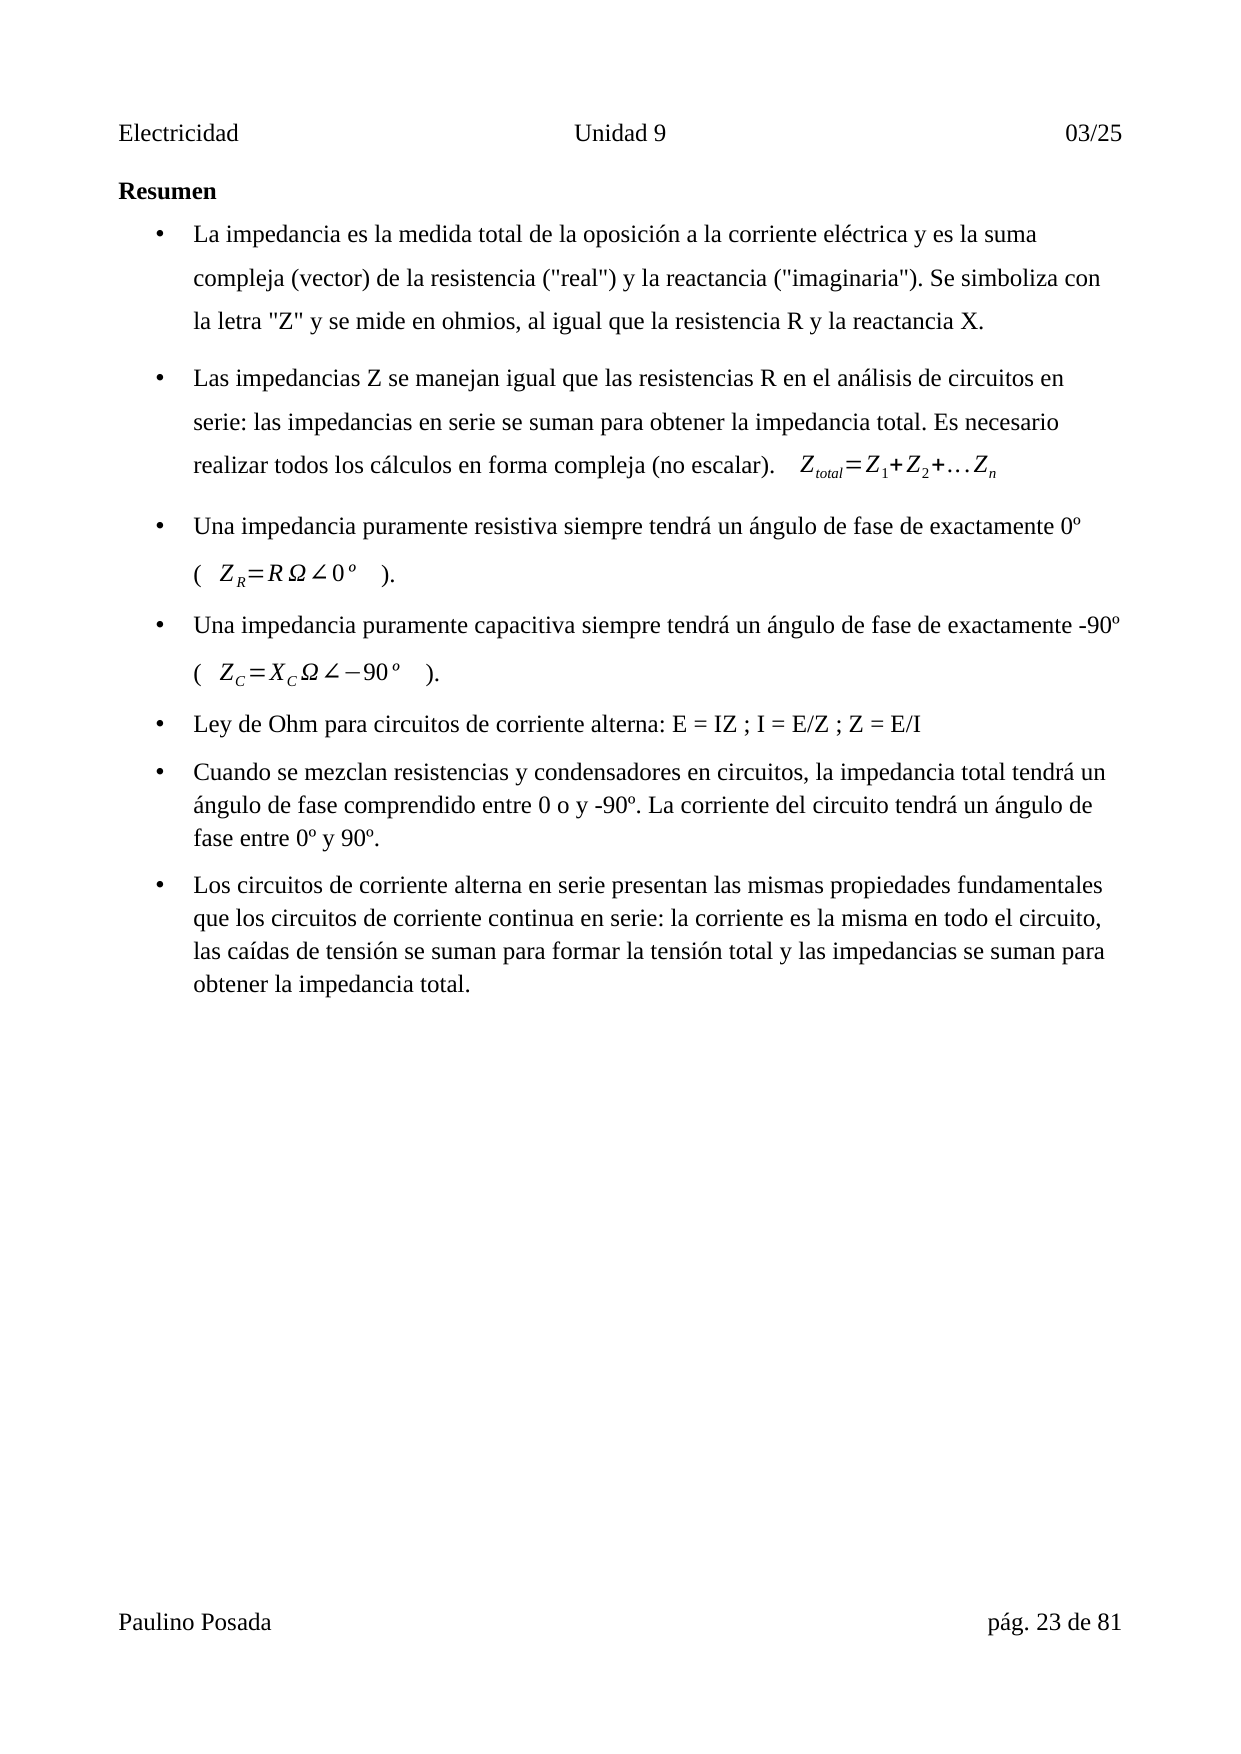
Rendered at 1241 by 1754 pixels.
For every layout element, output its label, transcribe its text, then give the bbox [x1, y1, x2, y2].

list ( ). [156, 658, 1122, 690]
list Una impedancia puramente capacitiva siempre tendrá un ángulo de fase de exactamente -90º [156, 610, 1122, 639]
list Una impedancia puramente resistiva siempre tendrá un ángulo de fase de exactamente 0º [156, 511, 1122, 540]
list Los circuitos de corriente alterna en serie presentan las mismas propiedades fundamentales que los circuitos de corriente continua en serie: la corriente es la misma en todo el circuito, las caídas de tensión se suman para formar la tensión total y las impedancias se suman para obtener la impedancia total. [156, 870, 1122, 998]
list Cuando se mezclan resistencias y condensadores en circuitos, la impedancia total tendrá un ángulo de fase comprendido entre 0 o y -90º. La corriente del circuito tendrá un ángulo de fase entre 0º y 90º. [156, 757, 1122, 851]
list Las impedancias Z se manejan igual que las resistencias R en el análisis de circuitos en serie: las impedancias en serie se suman para obtener la impedancia total. Es necesario realizar todos los cálculos en forma compleja (no escalar). [156, 363, 1122, 482]
list Ley de Ohm para circuitos de corriente alterna: E = IZ ; I = E/Z ; Z = E/I [156, 709, 1122, 738]
list ( ). [156, 559, 1122, 591]
list La impedancia es la medida total de la oposición a la corriente eléctrica y es la suma compleja (vector) de la resistencia ("real") y la reactancia ("imaginaria"). Se simboliza con la letra "Z" y se mide en ohmios, al igual que la resistencia R y la reactancia X. [156, 219, 1122, 334]
text Resumen [118, 176, 1122, 205]
